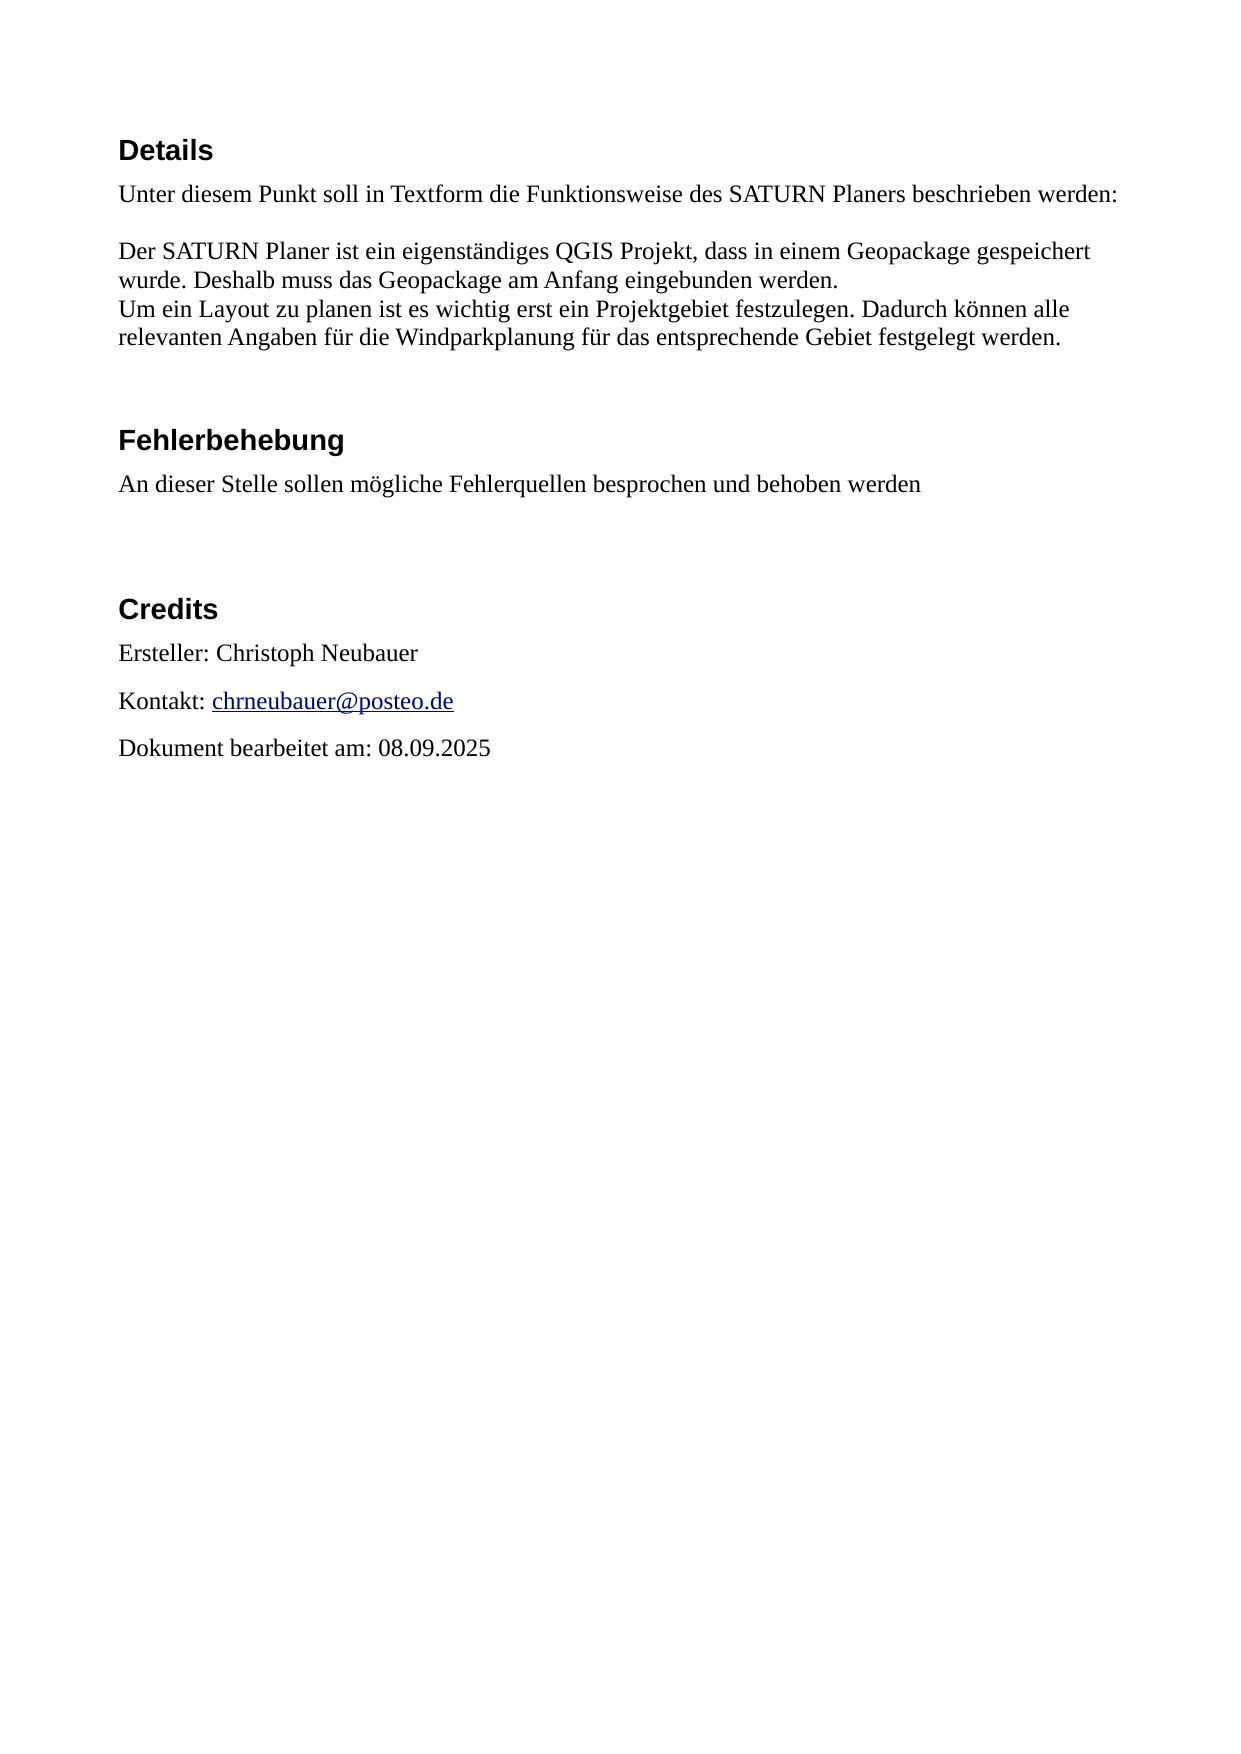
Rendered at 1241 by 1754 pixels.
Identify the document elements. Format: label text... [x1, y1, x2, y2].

text Um ein Layout zu planen ist es wichtig erst ein Projektgebiet festzulegen. Dadurch können alle relevanten Angaben für die Windparkplanung für das entsprechende Gebiet festgelegt werden. [118, 294, 1122, 351]
subtitle Fehlerbehebung [118, 423, 1122, 457]
text Dokument bearbeitet am: 08.09.2025 [118, 733, 1122, 762]
text Ersteller: Christoph Neubauer [118, 638, 1122, 667]
text An dieser Stelle sollen mögliche Fehlerquellen besprochen und behoben werden [118, 469, 1122, 498]
text Unter diesem Punkt soll in Textform die Funktionsweise des SATURN Planers beschrieben werden: [118, 179, 1122, 207]
subtitle Credits [118, 592, 1122, 626]
text Kontakt: chrneubauer@posteo.de [118, 686, 1122, 714]
subtitle Details [118, 133, 1122, 166]
text Der SATURN Planer ist ein eigenständiges QGIS Projekt, dass in einem Geopackage gespeichert wurde. Deshalb muss das Geopackage am Anfang eingebunden werden. [118, 236, 1122, 294]
